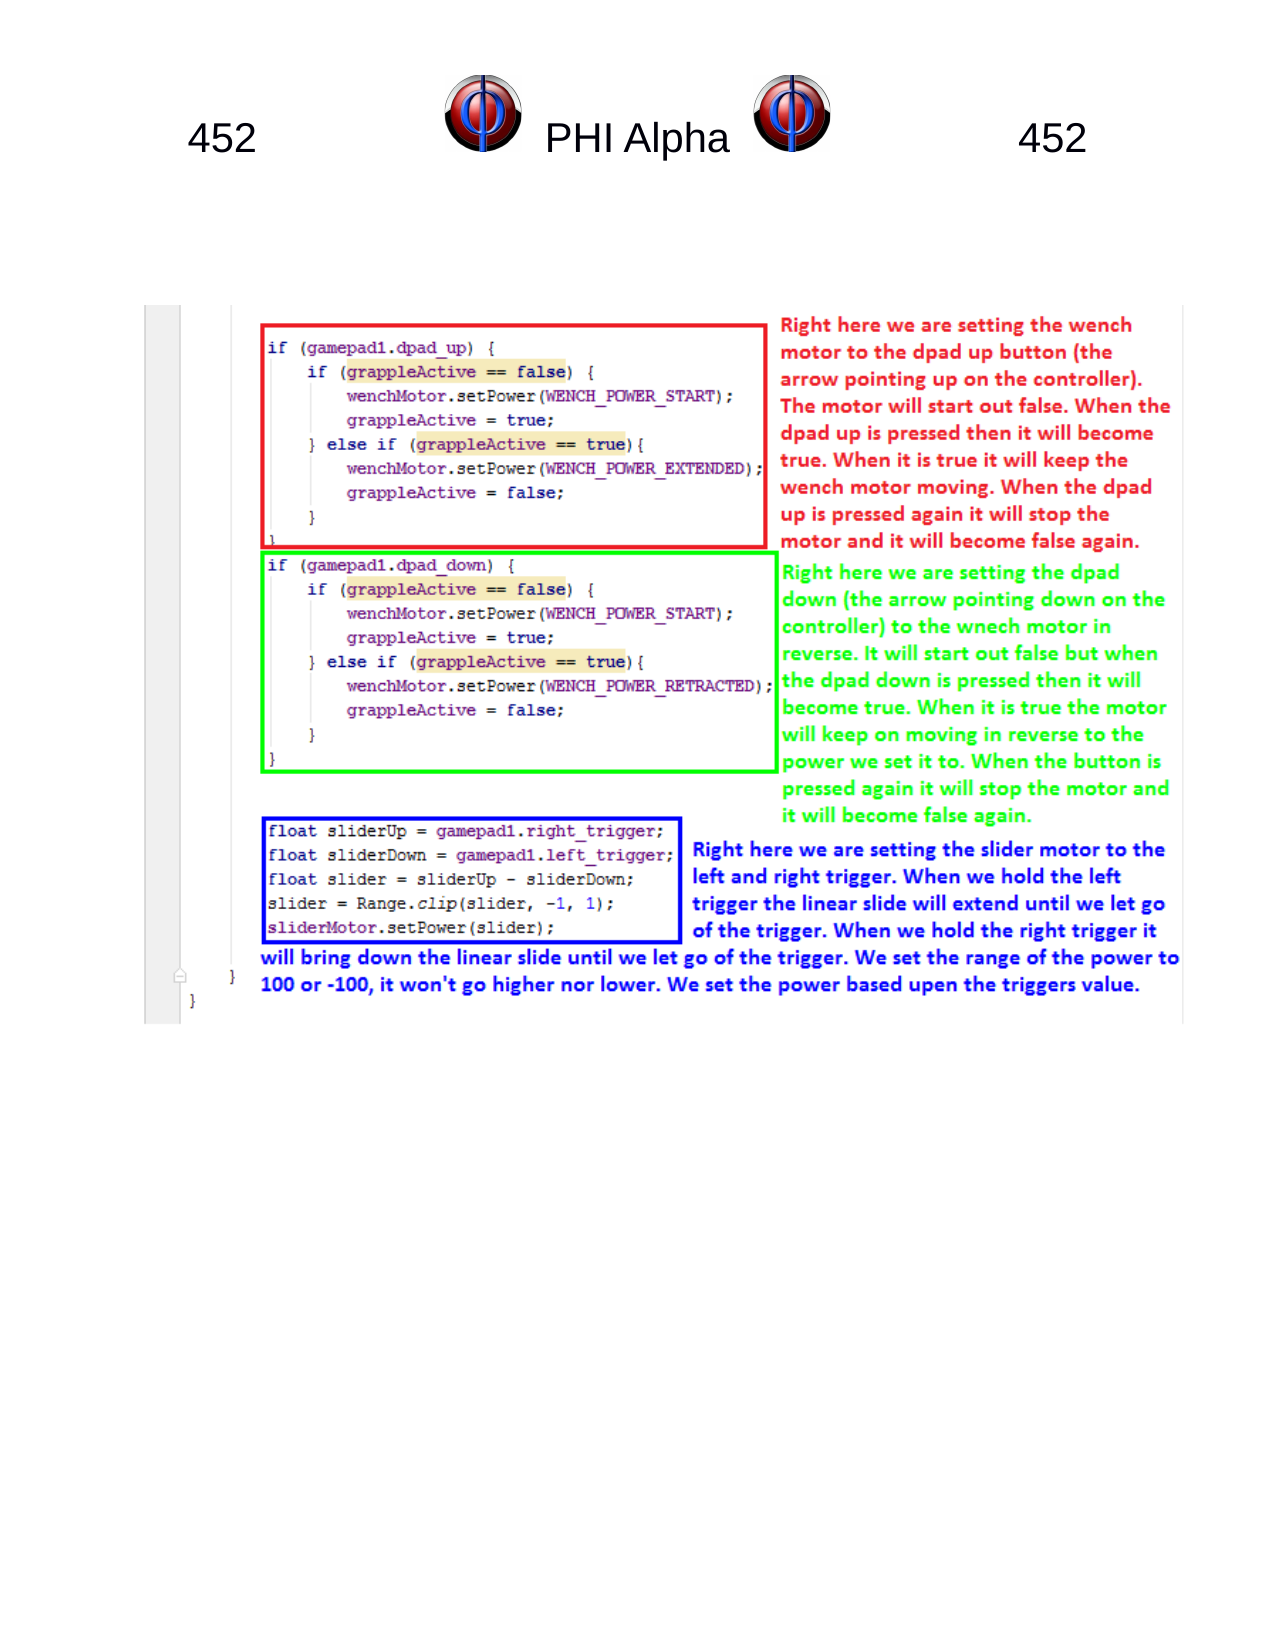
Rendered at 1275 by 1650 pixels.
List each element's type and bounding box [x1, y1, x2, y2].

picture [753, 75, 831, 152]
picture [444, 75, 522, 152]
picture [144, 305, 1184, 1027]
